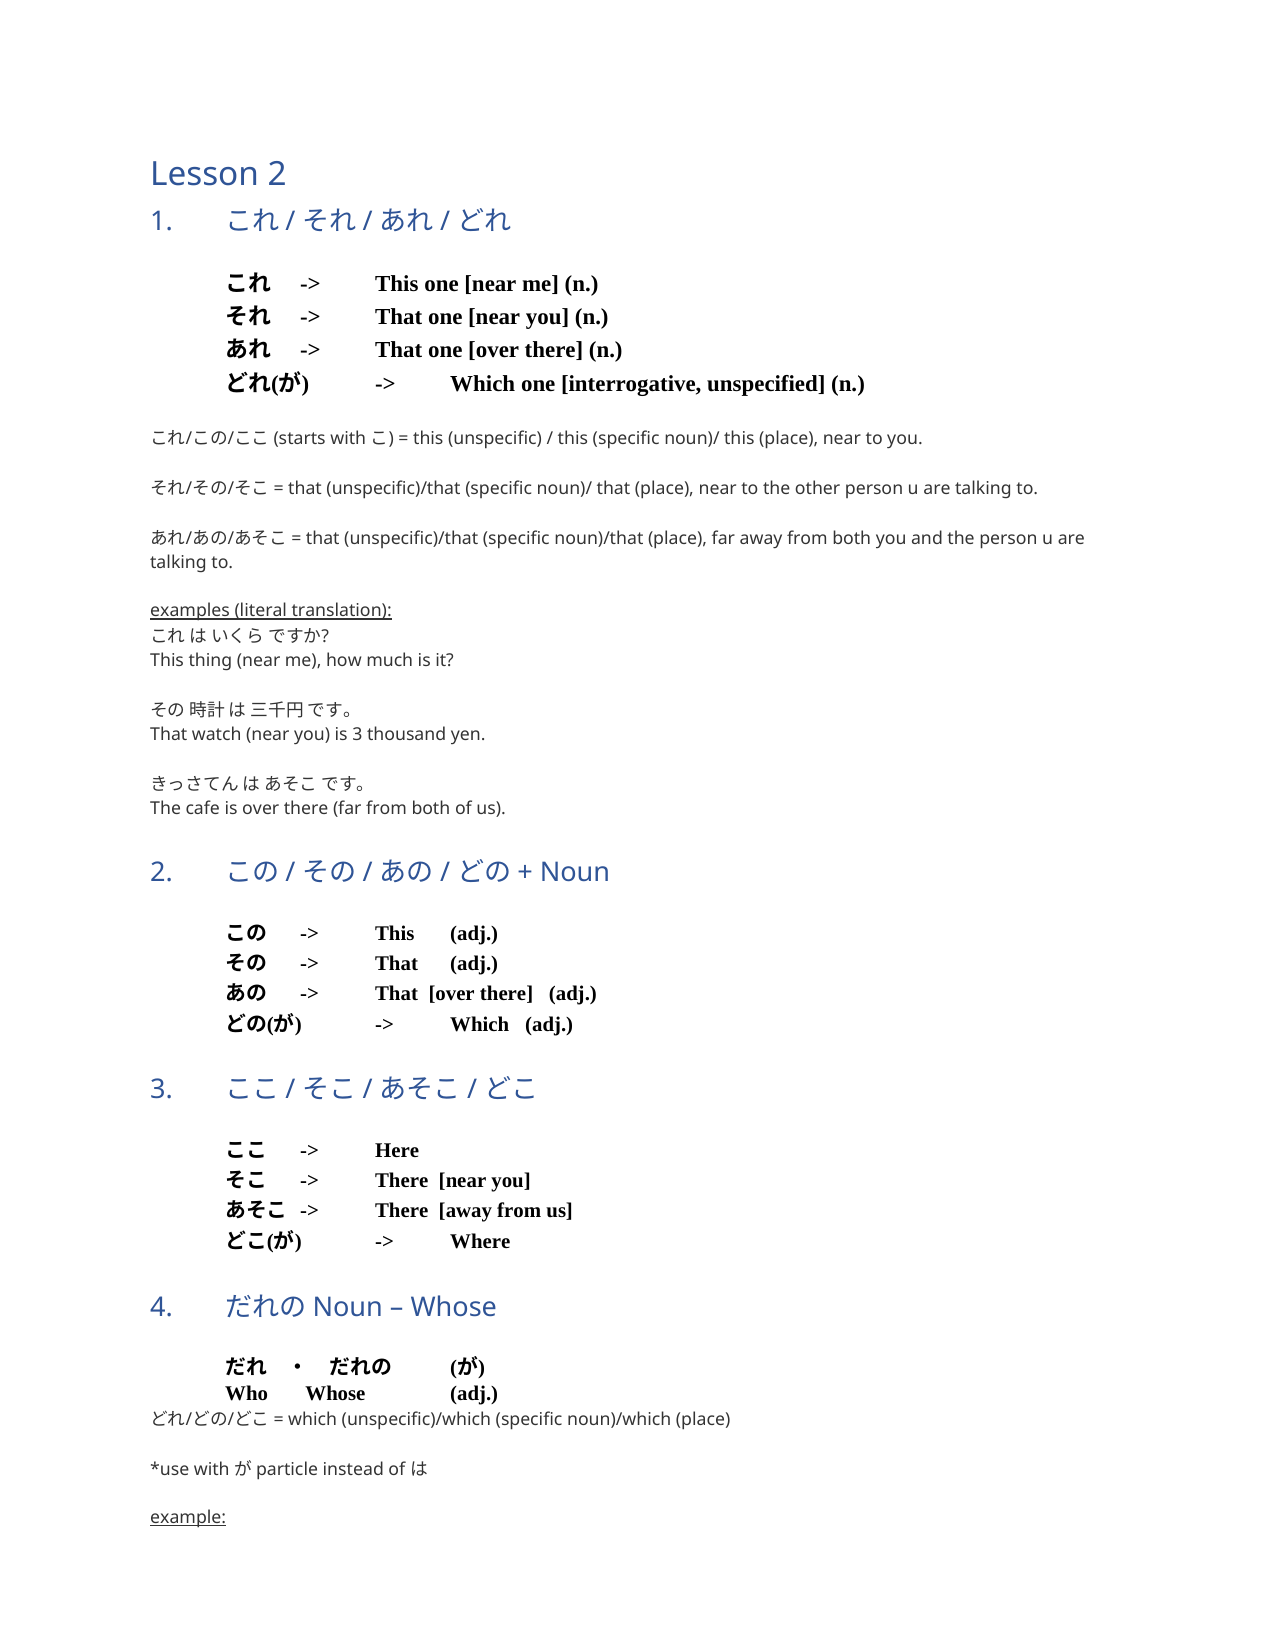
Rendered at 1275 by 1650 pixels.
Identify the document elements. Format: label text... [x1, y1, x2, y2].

subtitle この / その / あの / どの + Noun [150, 850, 1125, 890]
subtitle だれの Noun – Whose [150, 1284, 1125, 1324]
subtitle ここ / そこ / あそこ / どこ [150, 1067, 1125, 1107]
text その -> That (adj.) [150, 946, 1125, 977]
text This thing (near me), how much is it? [150, 648, 1125, 672]
text examples (literal translation): [150, 598, 1125, 622]
text どれ(が) -> Which one [interrogative, unspecified] (n.) [150, 364, 1125, 398]
text どれ/どの/どこ = which (unspecific)/which (specific noun)/which (place) [150, 1404, 1125, 1430]
text Who Whose (adj.) [150, 1381, 1125, 1404]
text これ -> This one [near me] (n.) [150, 265, 1125, 298]
text あの -> That [over there] (adj.) [150, 977, 1125, 1007]
text この -> This (adj.) [150, 916, 1125, 946]
text それ -> That one [near you] (n.) [150, 298, 1125, 331]
text ここ -> Here [150, 1133, 1125, 1163]
text きっさてん は あそこ です。 [150, 770, 1125, 796]
text それ/その/そこ = that (unspecific)/that (specific noun)/ that (place), near to the other person u are talking to. [150, 474, 1125, 500]
text example: [150, 1504, 1125, 1528]
text *use with が particle instead of は [150, 1454, 1125, 1480]
text どの(が) -> Which (adj.) [150, 1007, 1125, 1037]
text あれ -> That one [over there] (n.) [150, 331, 1125, 364]
text あそこ -> There [away from us] [150, 1194, 1125, 1224]
subtitle Lesson 2 [150, 149, 1125, 195]
text That watch (near you) is 3 thousand yen. [150, 722, 1125, 746]
text The cafe is over there (far from both of us). [150, 796, 1125, 820]
text そこ -> There [near you] [150, 1163, 1125, 1194]
text その 時計 は 三千円 です。 [150, 696, 1125, 722]
text だれ ・ だれの (が) [150, 1350, 1125, 1381]
text どこ(が) -> Where [150, 1224, 1125, 1254]
text これ は いくら ですか? [150, 622, 1125, 648]
text これ/この/ここ (starts with こ) = this (unspecific) / this (specific noun)/ this (place), near to you. [150, 424, 1125, 450]
subtitle これ / それ / あれ / どれ [150, 199, 1125, 238]
text あれ/あの/あそこ = that (unspecific)/that (specific noun)/that (place), far away from both you and the person u are talking to. [150, 524, 1125, 574]
